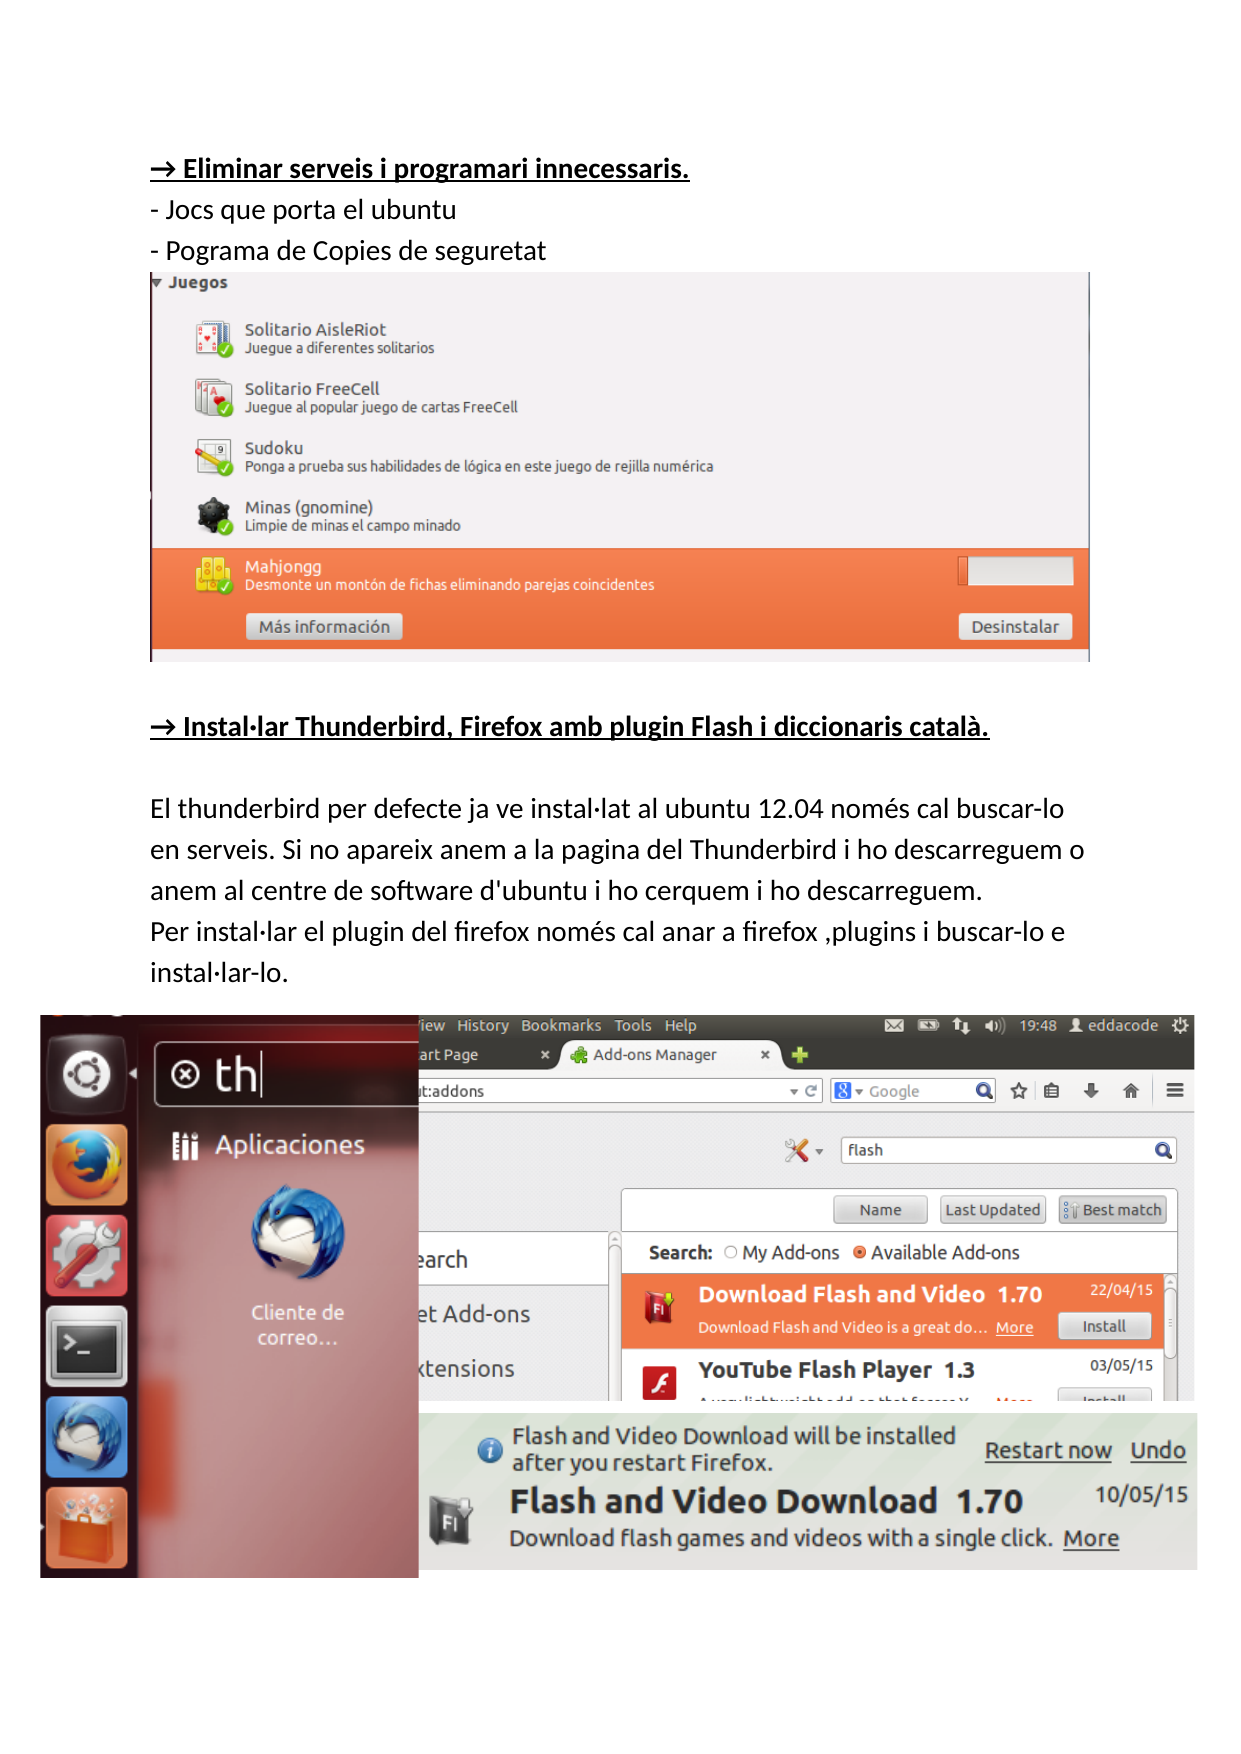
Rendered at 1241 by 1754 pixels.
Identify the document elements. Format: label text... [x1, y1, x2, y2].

picture [150, 272, 1091, 662]
list Per instal·lar el plugin del firefox només cal anar a firefox ,plugins i buscar-lo e instal·lar-lo. [150, 913, 1090, 989]
text → Eliminar serveis i programari innecessaris. [150, 150, 1090, 186]
text - Pograma de Copies de seguretat [150, 232, 1090, 267]
list → Instal·lar Thunderbird, Firefox amb plugin Flash i diccionaris català. [150, 708, 1090, 744]
picture [40, 1015, 1198, 1578]
text - Jocs que porta el ubuntu [150, 191, 1090, 227]
list El thunderbird per defecte ja ve instal·lat al ubuntu 12.04 només cal buscar-lo en serveis. Si no apareix anem a la pagina del Thunderbird i ho descarreguem o anem al centre de software d'ubuntu i ho cerquem i ho descarreguem. [150, 790, 1090, 907]
